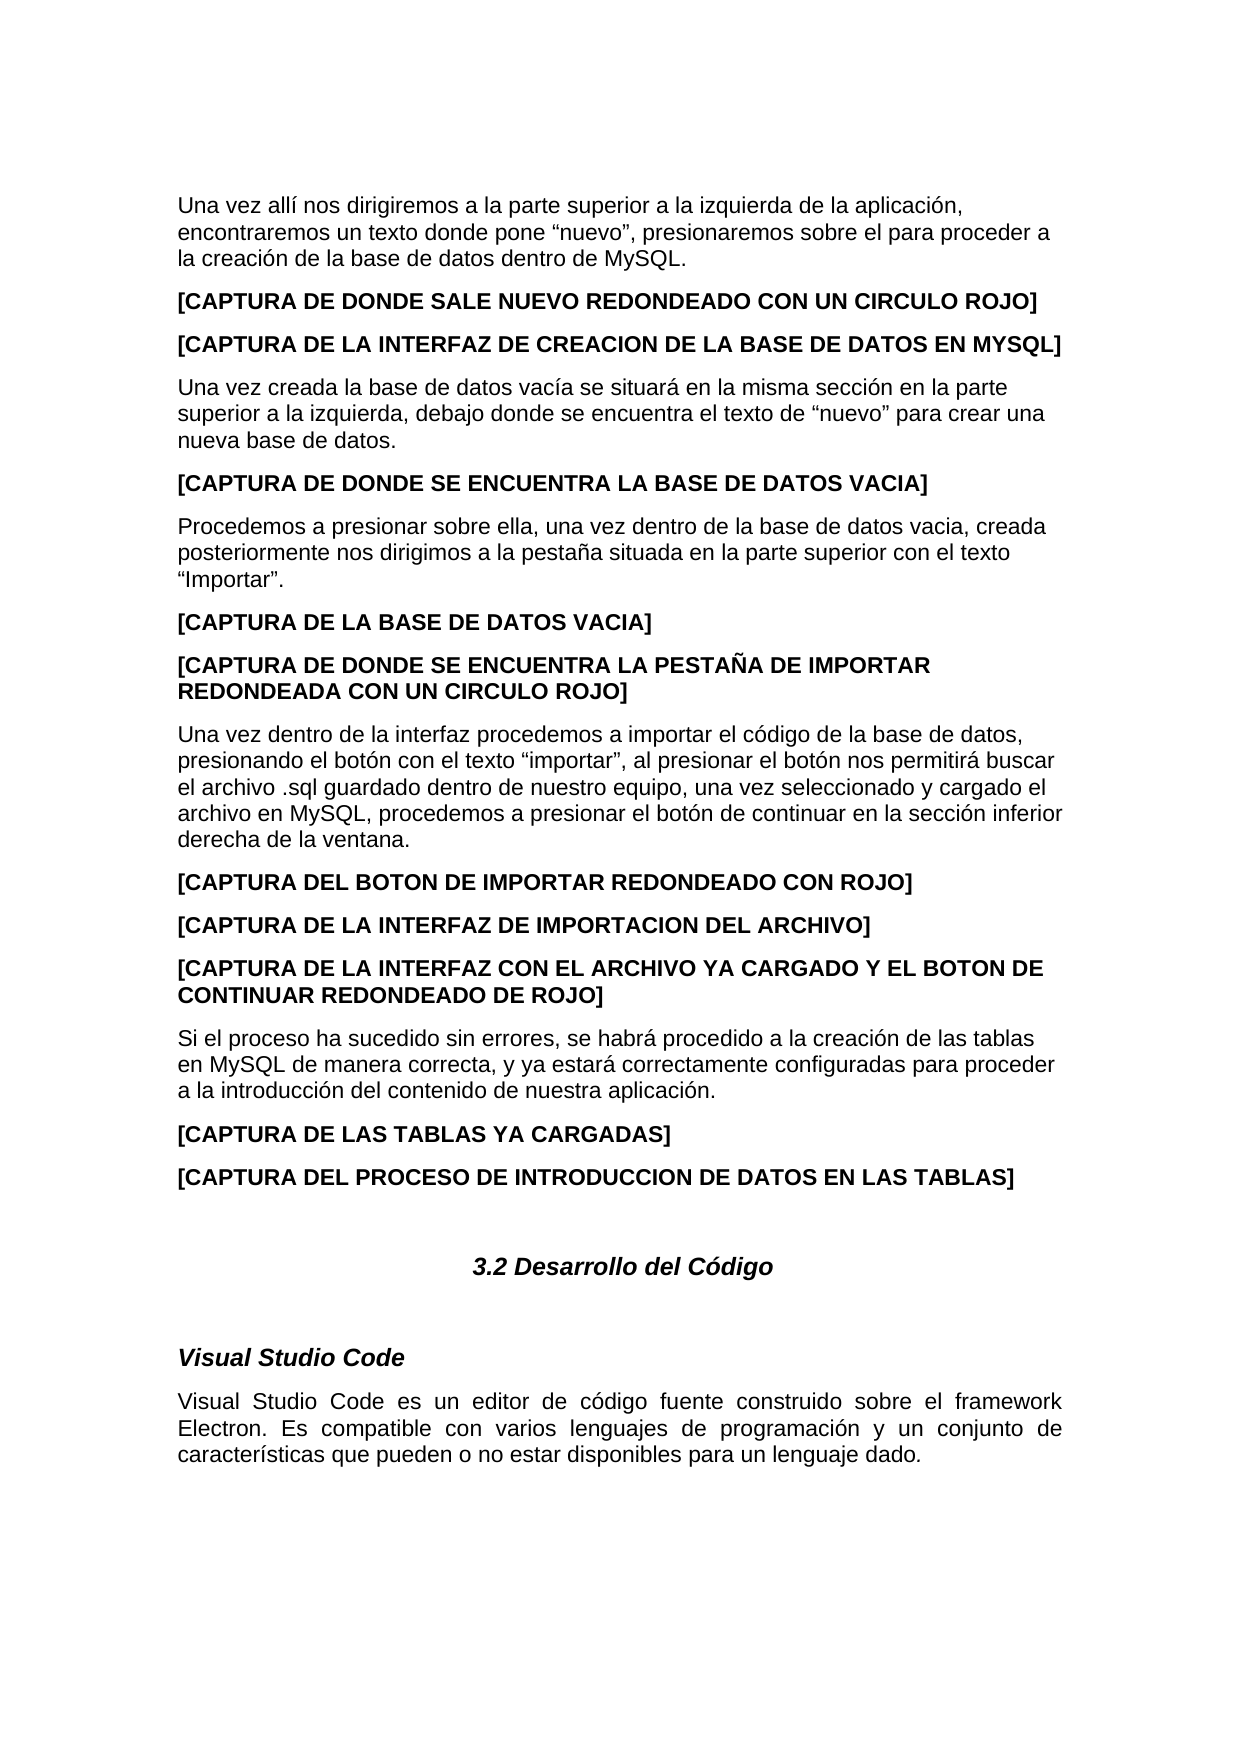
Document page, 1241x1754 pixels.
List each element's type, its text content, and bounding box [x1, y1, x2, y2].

text [CAPTURA DEL BOTON DE IMPORTAR REDONDEADO CON ROJO] [177, 869, 1063, 896]
text Visual Studio Code es un editor de código fuente construido sobre el framework Electron. Es compatible con varios lenguajes de programación y un conjunto de características que pueden o no estar disponibles para un lenguaje dado. [177, 1388, 1063, 1467]
text Visual Studio Code [177, 1343, 1063, 1372]
text [CAPTURA DE LA INTERFAZ CON EL ARCHIVO YA CARGADO Y EL BOTON DE CONTINUAR REDONDEADO DE ROJO] [177, 955, 1063, 1008]
text Una vez allí nos dirigiremos a la parte superior a la izquierda de la aplicación, encontraremos un texto donde pone “nuevo”, presionaremos sobre el para proceder a la creación de la base de datos dentro de MySQL. [177, 192, 1063, 271]
text [CAPTURA DE LA INTERFAZ DE CREACION DE LA BASE DE DATOS EN MYSQL] [177, 331, 1063, 357]
text [CAPTURA DE DONDE SALE NUEVO REDONDEADO CON UN CIRCULO ROJO] [177, 288, 1063, 314]
text [CAPTURA DE LA BASE DE DATOS VACIA] [177, 608, 1063, 635]
text Una vez dentro de la interfaz procedemos a importar el código de la base de datos, presionando el botón con el texto “importar”, al presionar el botón nos permitirá buscar el archivo .sql guardado dentro de nuestro equipo, una vez seleccionado y cargado el archivo en MySQL, procedemos a presionar el botón de continuar en la sección inferior derecha de la ventana. [177, 721, 1063, 853]
text [CAPTURA DE LAS TABLAS YA CARGADAS] [177, 1121, 1063, 1147]
text Procedemos a presionar sobre ella, una vez dentro de la base de datos vacia, creada posteriormente nos dirigimos a la pestaña situada en la parte superior con el texto “Importar”. [177, 513, 1063, 592]
text Si el proceso ha sucedido sin errores, se habrá procedido a la creación de las tablas en MySQL de manera correcta, y ya estará correctamente configuradas para proceder a la introducción del contenido de nuestra aplicación. [177, 1025, 1063, 1104]
text 3.2 Desarrollo del Código [398, 1252, 1063, 1281]
text [CAPTURA DEL PROCESO DE INTRODUCCION DE DATOS EN LAS TABLAS] [177, 1163, 1063, 1190]
text [CAPTURA DE DONDE SE ENCUENTRA LA PESTAÑA DE IMPORTAR REDONDEADA CON UN CIRCULO ROJO] [177, 652, 1063, 704]
text [CAPTURA DE LA INTERFAZ DE IMPORTACION DEL ARCHIVO] [177, 912, 1063, 939]
text Una vez creada la base de datos vacía se situará en la misma sección en la parte superior a la izquierda, debajo donde se encuentra el texto de “nuevo” para crear una nueva base de datos. [177, 374, 1063, 453]
text [CAPTURA DE DONDE SE ENCUENTRA LA BASE DE DATOS VACIA] [177, 470, 1063, 496]
